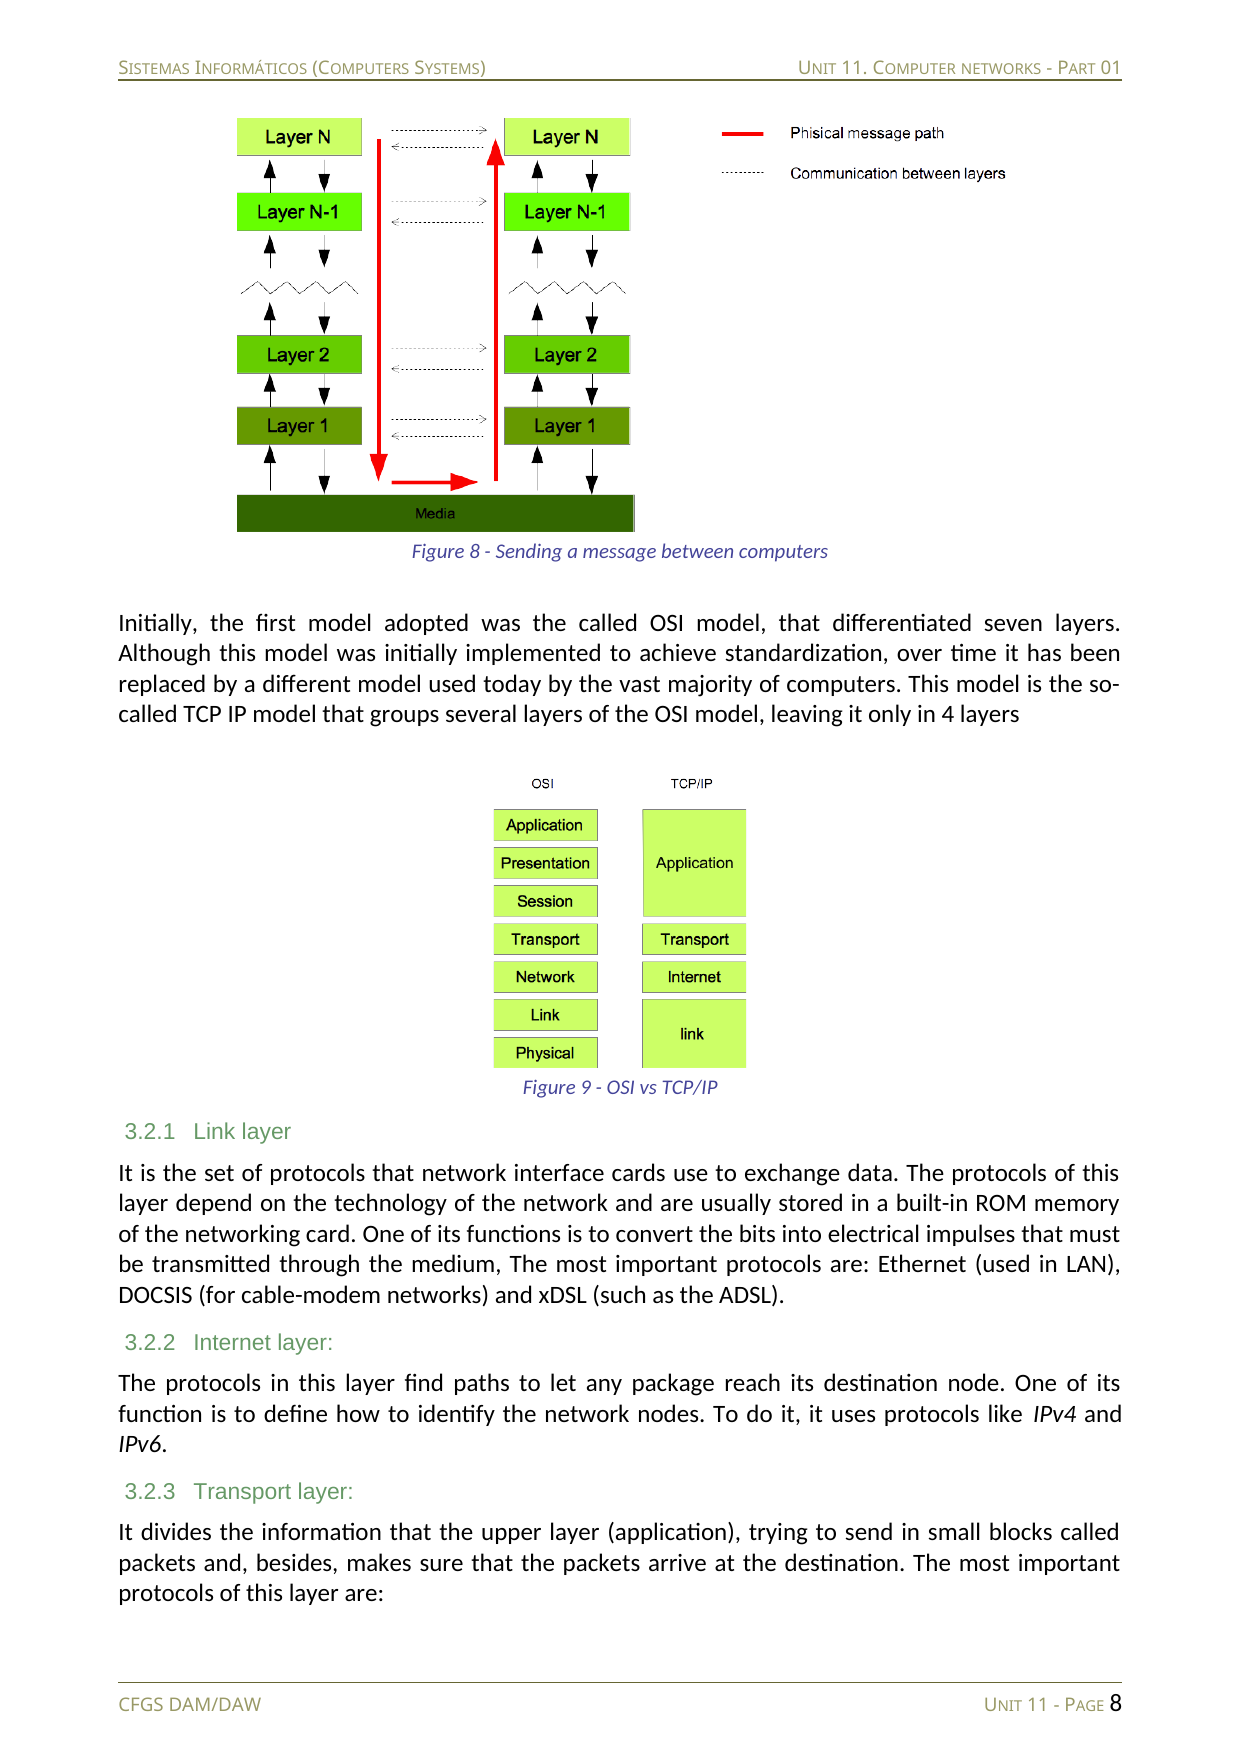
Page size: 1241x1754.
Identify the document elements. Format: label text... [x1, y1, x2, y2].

text Initially, the first model adopted was the called OSI model, that differentiated seven layers. Although this model was initially implemented to achieve standardization, over time it has been replaced by a different model used today by the vast majority of computers. This model is the so-called TCP IP model that groups several layers of the OSI model, leaving it only in 4 layers [118, 607, 1122, 729]
subtitle Link layer [118, 1118, 1122, 1145]
text It divides the information that the upper layer (application), trying to send in small blocks called packets and, besides, makes sure that the packets arrive at the destination. The most important protocols of this layer are: [118, 1516, 1122, 1608]
subtitle Internet layer: [118, 1328, 1122, 1355]
text It is the set of protocols that network interface cards use to exchange data. The protocols of this layer depend on the technology of the network and are usually stored in a built-in ROM memory of the networking card. One of its functions is to convert the bits into electrical impulses that must be transmitted through the medium, The most important protocols are: Ethernet (used in LAN), DOCSIS (for cable-modem networks) and xDSL (such as the ADSL). [118, 1157, 1122, 1310]
text Figure 9 - OSI vs TCP/IP [118, 1074, 1122, 1099]
text The protocols in this layer find paths to let any package reach its destination node. One of its function is to define how to identify the network nodes. To do it, it uses protocols like IPv4 and IPv6. [118, 1367, 1122, 1459]
text Figure 8 - Sending a message between computers [118, 538, 1122, 563]
picture [493, 772, 747, 1068]
picture [237, 118, 1015, 532]
subtitle Transport layer: [118, 1478, 1122, 1504]
